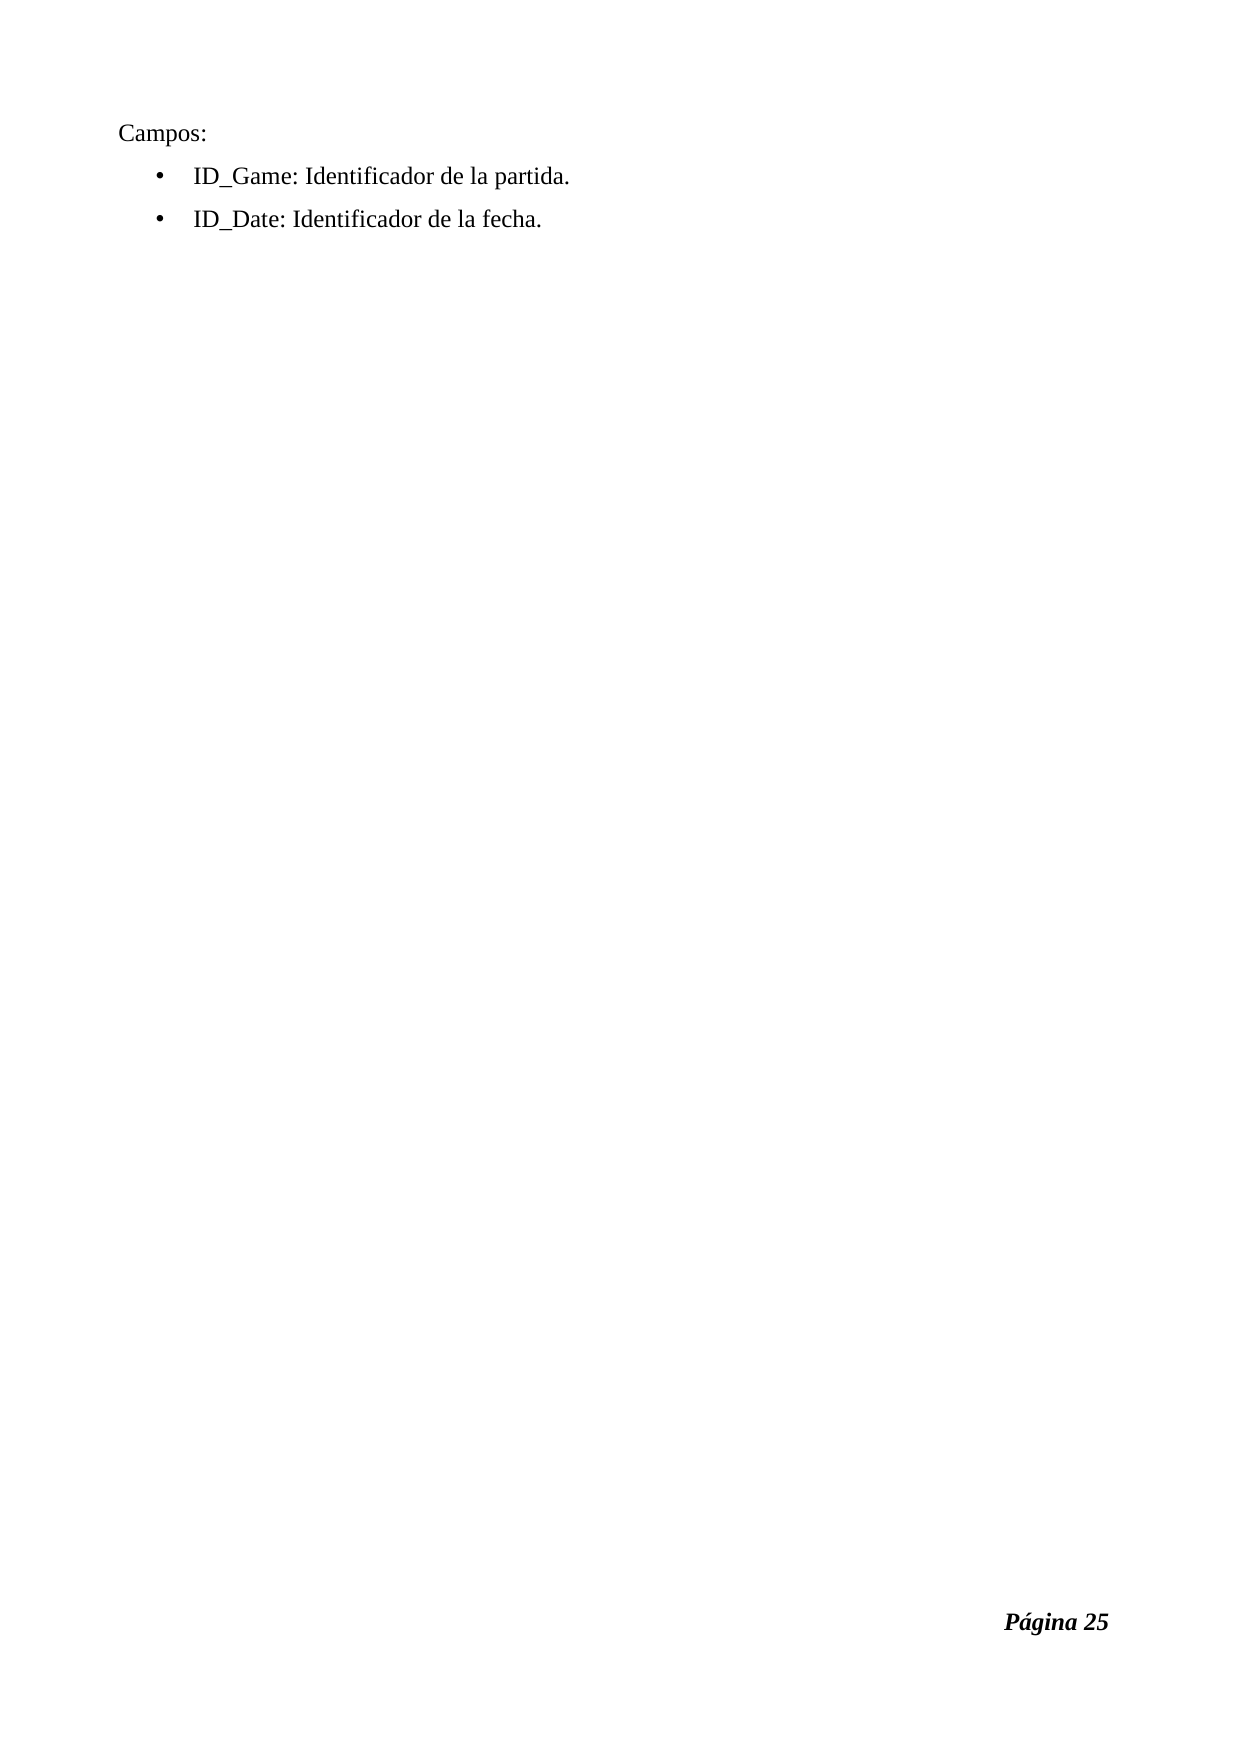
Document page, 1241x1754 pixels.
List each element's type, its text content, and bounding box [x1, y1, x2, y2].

text Campos: [118, 118, 1122, 147]
list ID_Game: Identificador de la partida. [156, 161, 1122, 190]
list ID_Date: Identificador de la fecha. [156, 204, 1122, 233]
